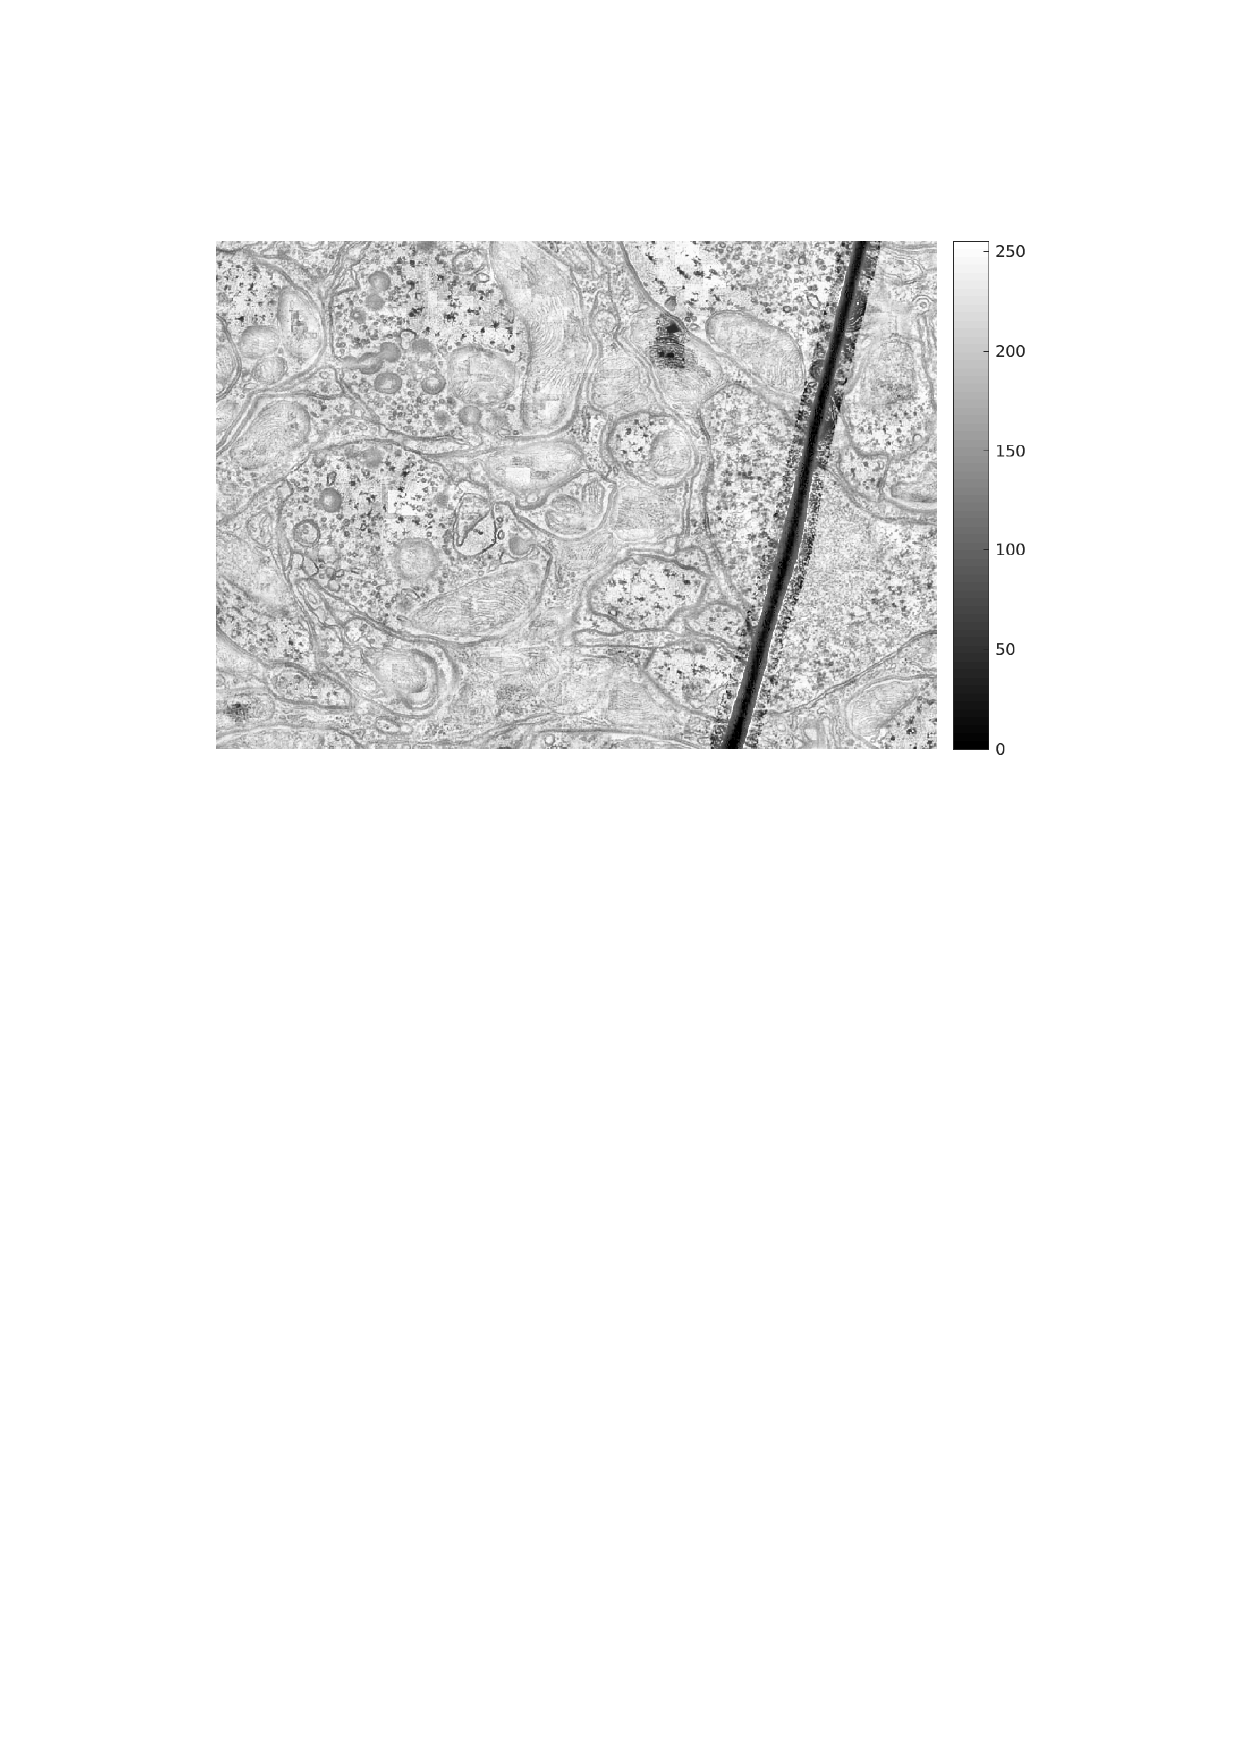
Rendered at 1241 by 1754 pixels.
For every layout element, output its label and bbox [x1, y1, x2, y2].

picture [118, 141, 1123, 895]
